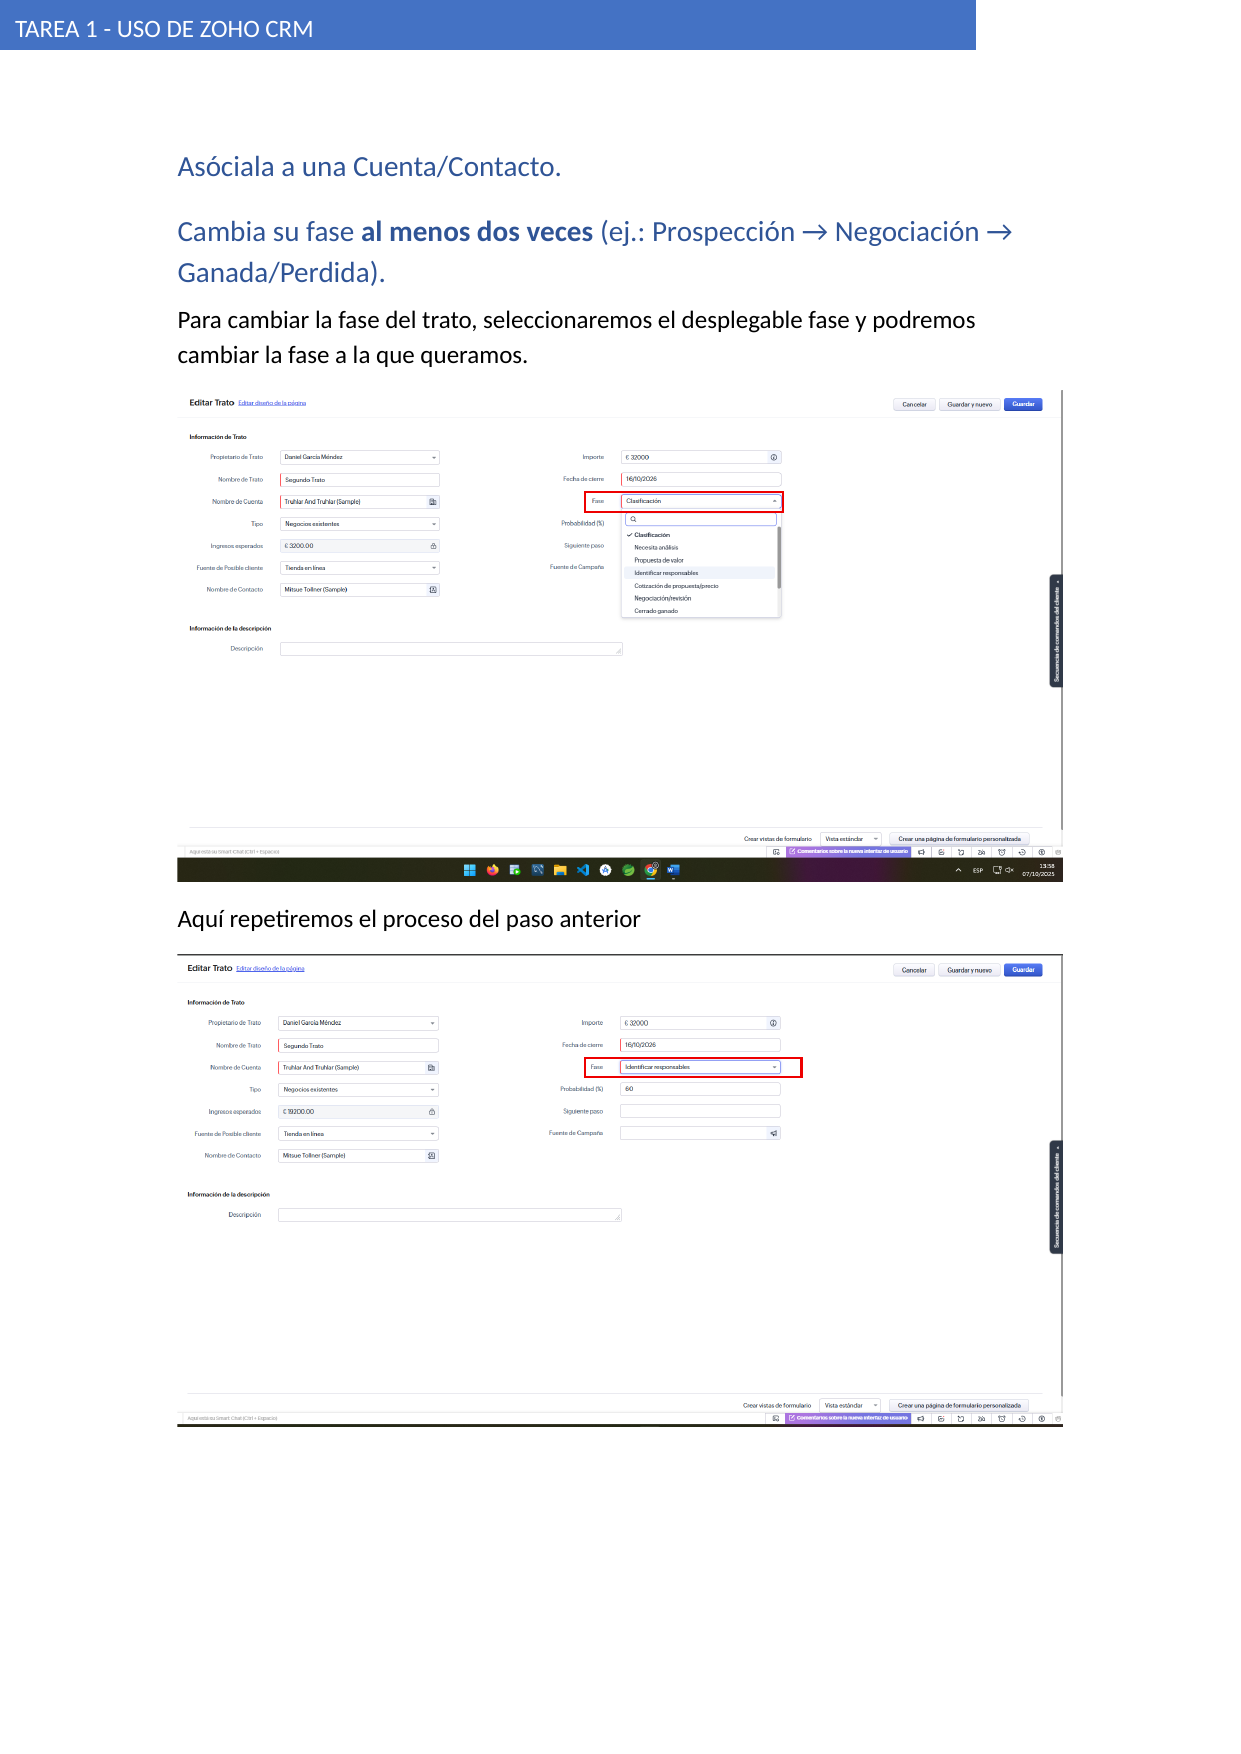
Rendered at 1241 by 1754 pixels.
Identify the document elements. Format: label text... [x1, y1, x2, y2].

text Para cambiar la fase del trato, seleccionaremos el desplegable fase y podremos cambiar la fase a la que queramos. [177, 304, 1063, 369]
text Aquí repetiremos el proceso del paso anterior [177, 903, 1063, 933]
subtitle Cambia su fase al menos dos veces (ej.: Prospección → Negociación → Ganada/Perdida). [177, 213, 1063, 290]
subtitle Asóciala a una Cuenta/Contacto. [177, 148, 1063, 183]
